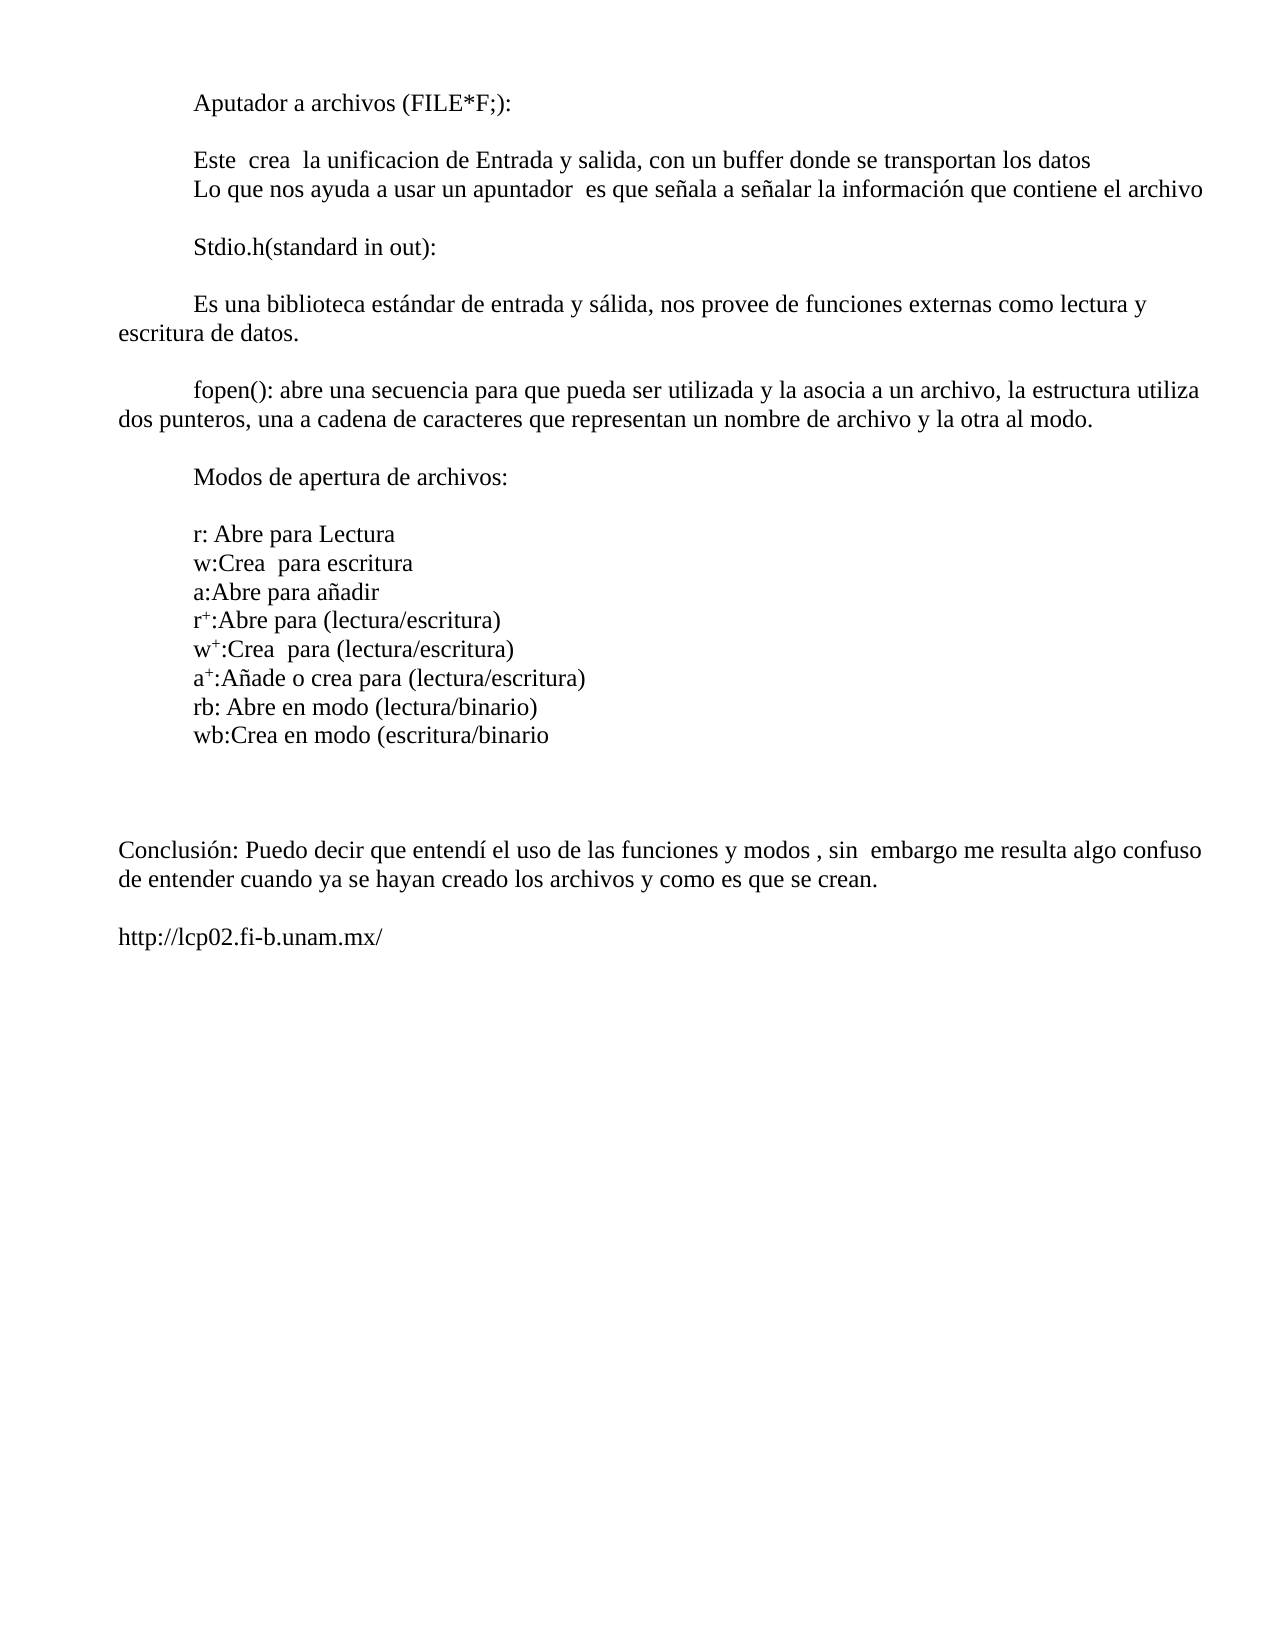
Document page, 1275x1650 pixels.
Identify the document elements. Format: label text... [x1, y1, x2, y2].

text Aputador a archivos (FILE*F;): [118, 88, 1205, 117]
text w:Crea para escritura [118, 548, 1205, 577]
text fopen(): abre una secuencia para que pueda ser utilizada y la asocia a un archivo, la estructura utiliza dos punteros, una a cadena de caracteres que representan un nombre de archivo y la otra al modo. [118, 375, 1205, 433]
text r+:Abre para (lectura/escritura) [118, 605, 1205, 634]
text Este crea la unificacion de Entrada y salida, con un buffer donde se transportan los datos [118, 145, 1205, 174]
text a+:Añade o crea para (lectura/escritura) [118, 663, 1205, 692]
text Conclusión: Puedo decir que entendí el uso de las funciones y modos , sin embargo me resulta algo confuso de entender cuando ya se hayan creado los archivos y como es que se crean. [118, 835, 1205, 893]
text Lo que nos ayuda a usar un apuntador es que señala a señalar la información que contiene el archivo [118, 174, 1205, 203]
text w+:Crea para (lectura/escritura) [118, 634, 1205, 663]
text r: Abre para Lectura [118, 519, 1205, 548]
text Es una biblioteca estándar de entrada y sálida, nos provee de funciones externas como lectura y escritura de datos. [118, 289, 1205, 347]
text Modos de apertura de archivos: [118, 462, 1205, 490]
text rb: Abre en modo (lectura/binario) [118, 692, 1205, 720]
text wb:Crea en modo (escritura/binario [118, 720, 1205, 749]
text http://lcp02.fi-b.unam.mx/ [118, 922, 1205, 950]
text Stdio.h(standard in out): [118, 232, 1205, 260]
text a:Abre para añadir [118, 577, 1205, 605]
